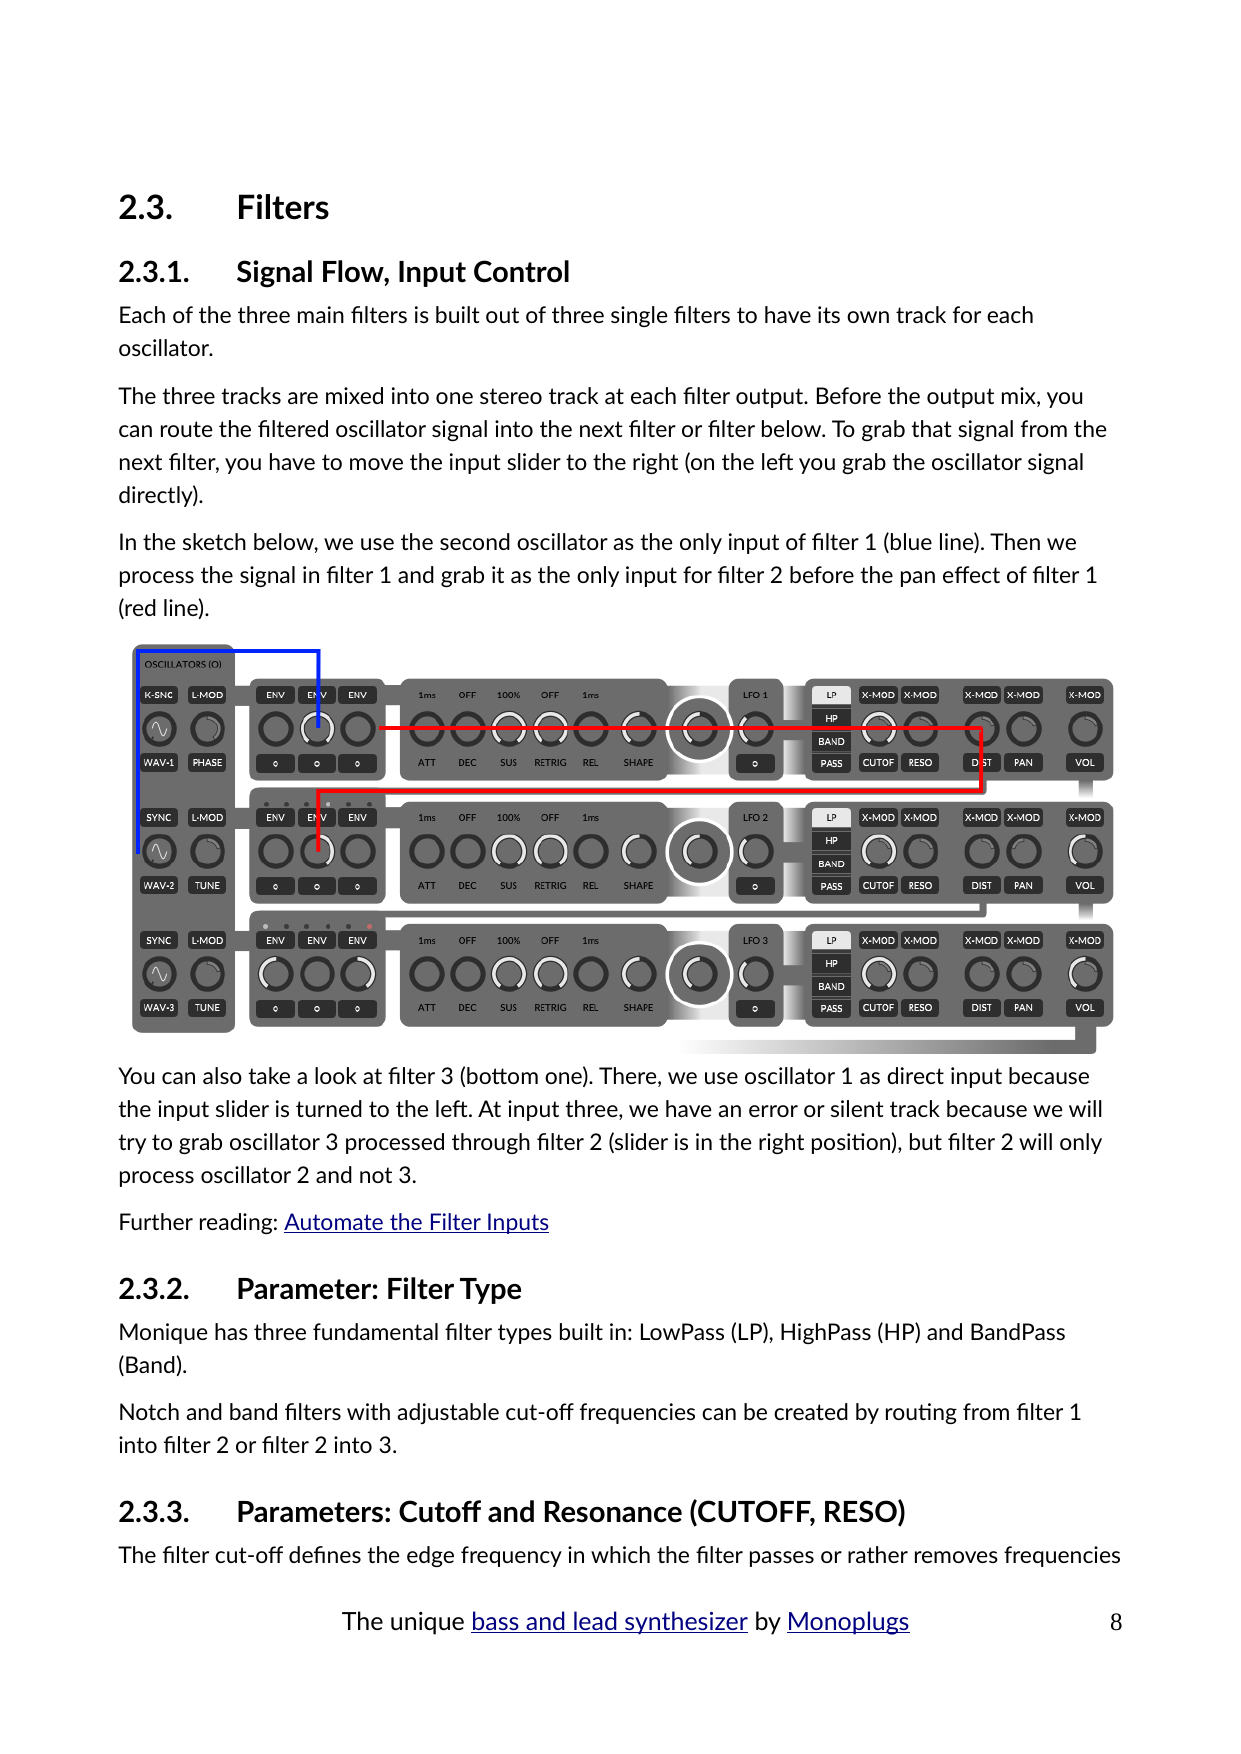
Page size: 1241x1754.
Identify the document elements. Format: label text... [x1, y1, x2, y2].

picture [118, 640, 1123, 1057]
subtitle Filters [118, 186, 1122, 227]
text Each of the three main filters is built out of three single filters to have its own track for each oscillator. [118, 301, 1122, 362]
text You can also take a look at filter 3 (bottom one). There, we use oscillator 1 as direct input because the input slider is turned to the left. At input three, we have an error or silent track because we will try to grab oscillator 3 processed through filter 2 (slider is in the right position), but filter 2 will only process oscillator 2 and not 3. [118, 1057, 1122, 1188]
subtitle Signal Flow, Input Control [118, 254, 1122, 289]
text Further reading: Automate the Filter Inputs [118, 1208, 1122, 1236]
text Notch and band filters with adjustable cut-off frequencies can be created by routing from filter 1 into filter 2 or filter 2 into 3. [118, 1398, 1122, 1459]
subtitle Parameter: Filter Type [118, 1270, 1122, 1305]
subtitle Parameters: Cutoff and Resonance (CUTOFF, RESO) [118, 1493, 1122, 1528]
text The three tracks are mixed into one stereo track at each filter output. Before the output mix, you can route the filtered oscillator signal into the next filter or filter below. To grab that signal from the next filter, you have to move the input slider to the right (on the left you grab the oscillator signal directly). [118, 382, 1122, 508]
text In the sketch below, we use the second oscillator as the only input of filter 1 (blue line). Then we process the signal in filter 1 and grab it as the only input for filter 2 before the pan effect of filter 1 (red line). [118, 528, 1122, 621]
text Monique has three fundamental filter types built in: LowPass (LP), HighPass (HP) and BandPass (Band). [118, 1318, 1122, 1378]
text The filter cut-off defines the edge frequency in which the filter passes or rather removes frequencies [118, 1541, 1122, 1568]
